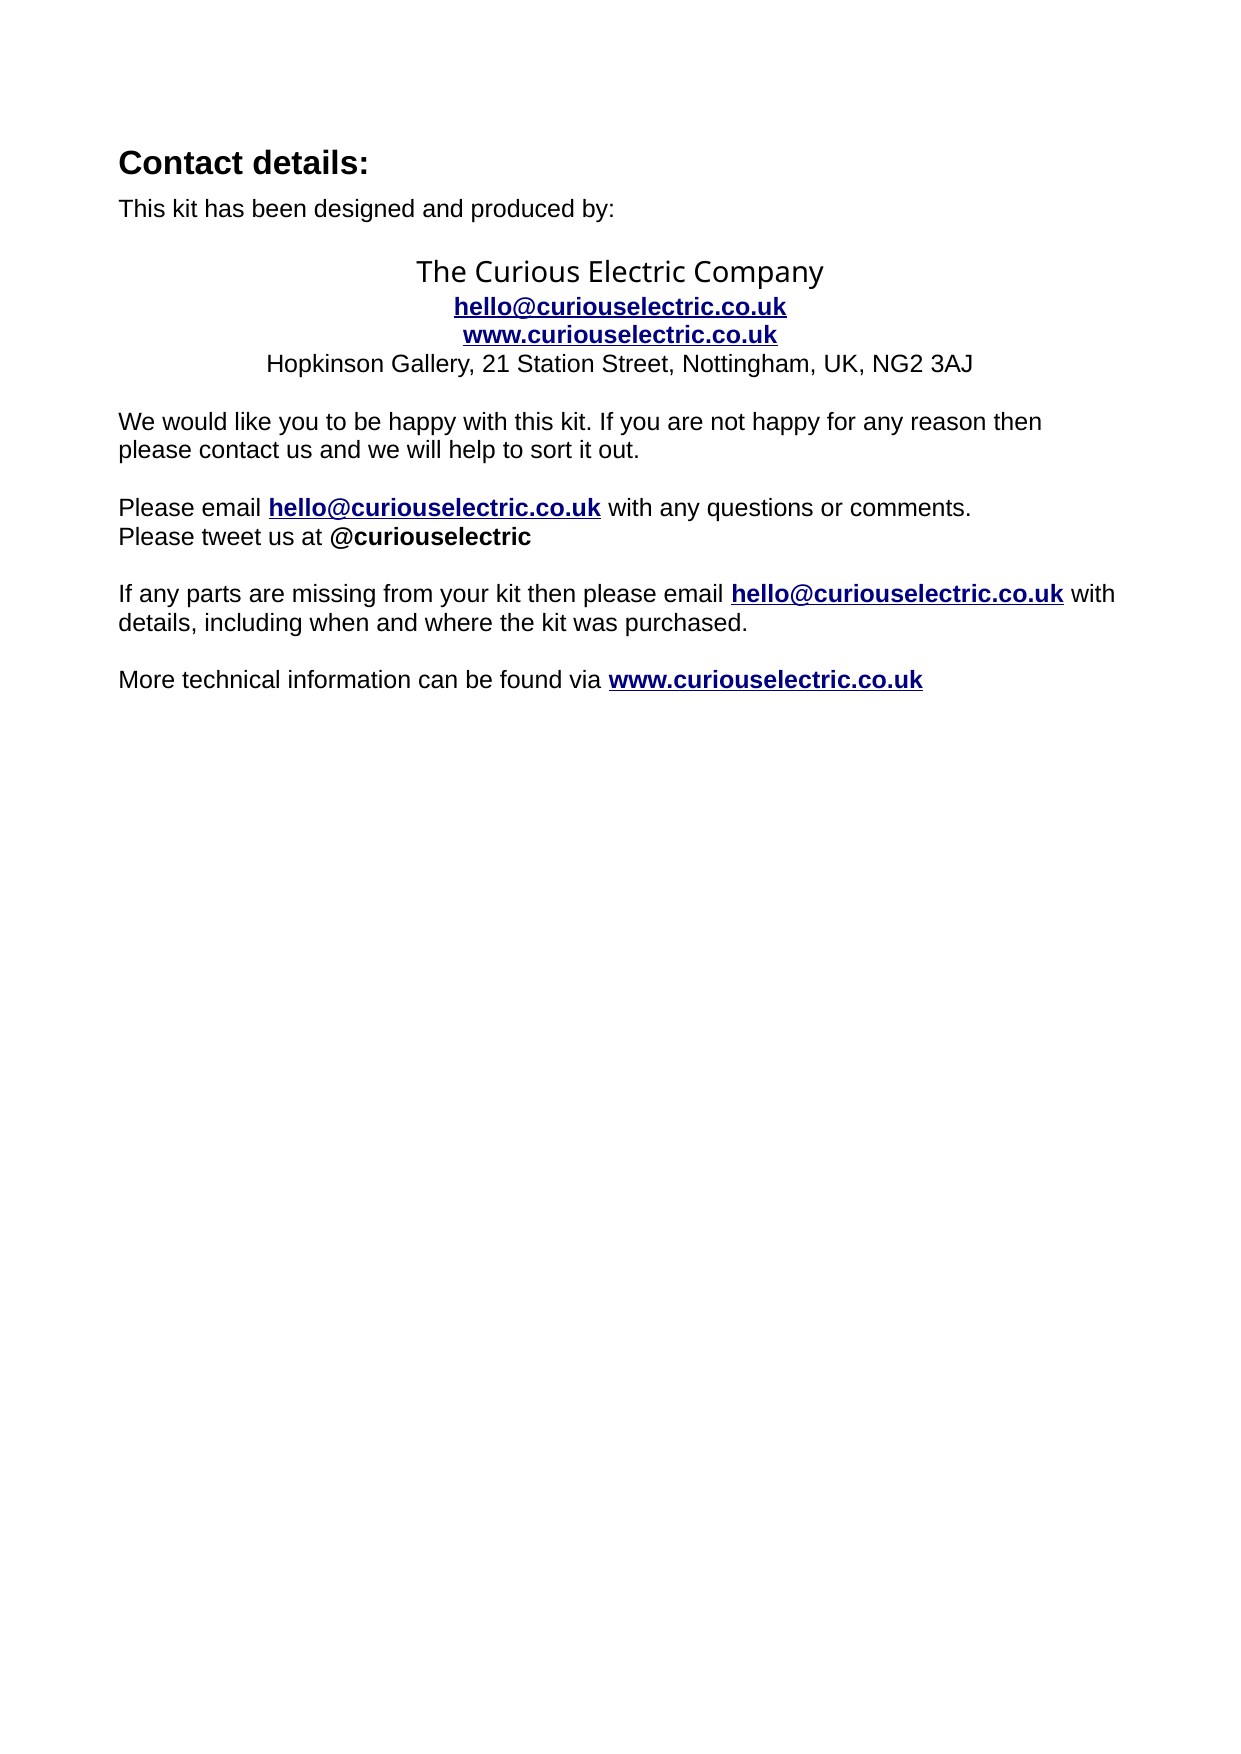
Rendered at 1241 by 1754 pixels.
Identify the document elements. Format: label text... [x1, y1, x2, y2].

text Please tweet us at @curiouselectric [118, 521, 1122, 550]
text This kit has been designed and produced by: [118, 194, 1122, 223]
text The Curious Electric Company [118, 252, 1122, 291]
text More technical information can be found via www.curiouselectric.co.uk [118, 665, 1122, 694]
text Hopkinson Gallery, 21 Station Street, Nottingham, UK, NG2 3AJ [118, 349, 1122, 378]
text Please email hello@curiouselectric.co.uk with any questions or comments. [118, 493, 1122, 521]
text We would like you to be happy with this kit. If you are not happy for any reason then please contact us and we will help to sort it out. [118, 406, 1122, 464]
text www.curiouselectric.co.uk [118, 320, 1122, 349]
text If any parts are missing from your kit then please email hello@curiouselectric.co.uk with details, including when and where the kit was purchased. [118, 579, 1122, 636]
text hello@curiouselectric.co.uk [118, 291, 1122, 320]
subtitle Contact details: [118, 143, 1122, 182]
